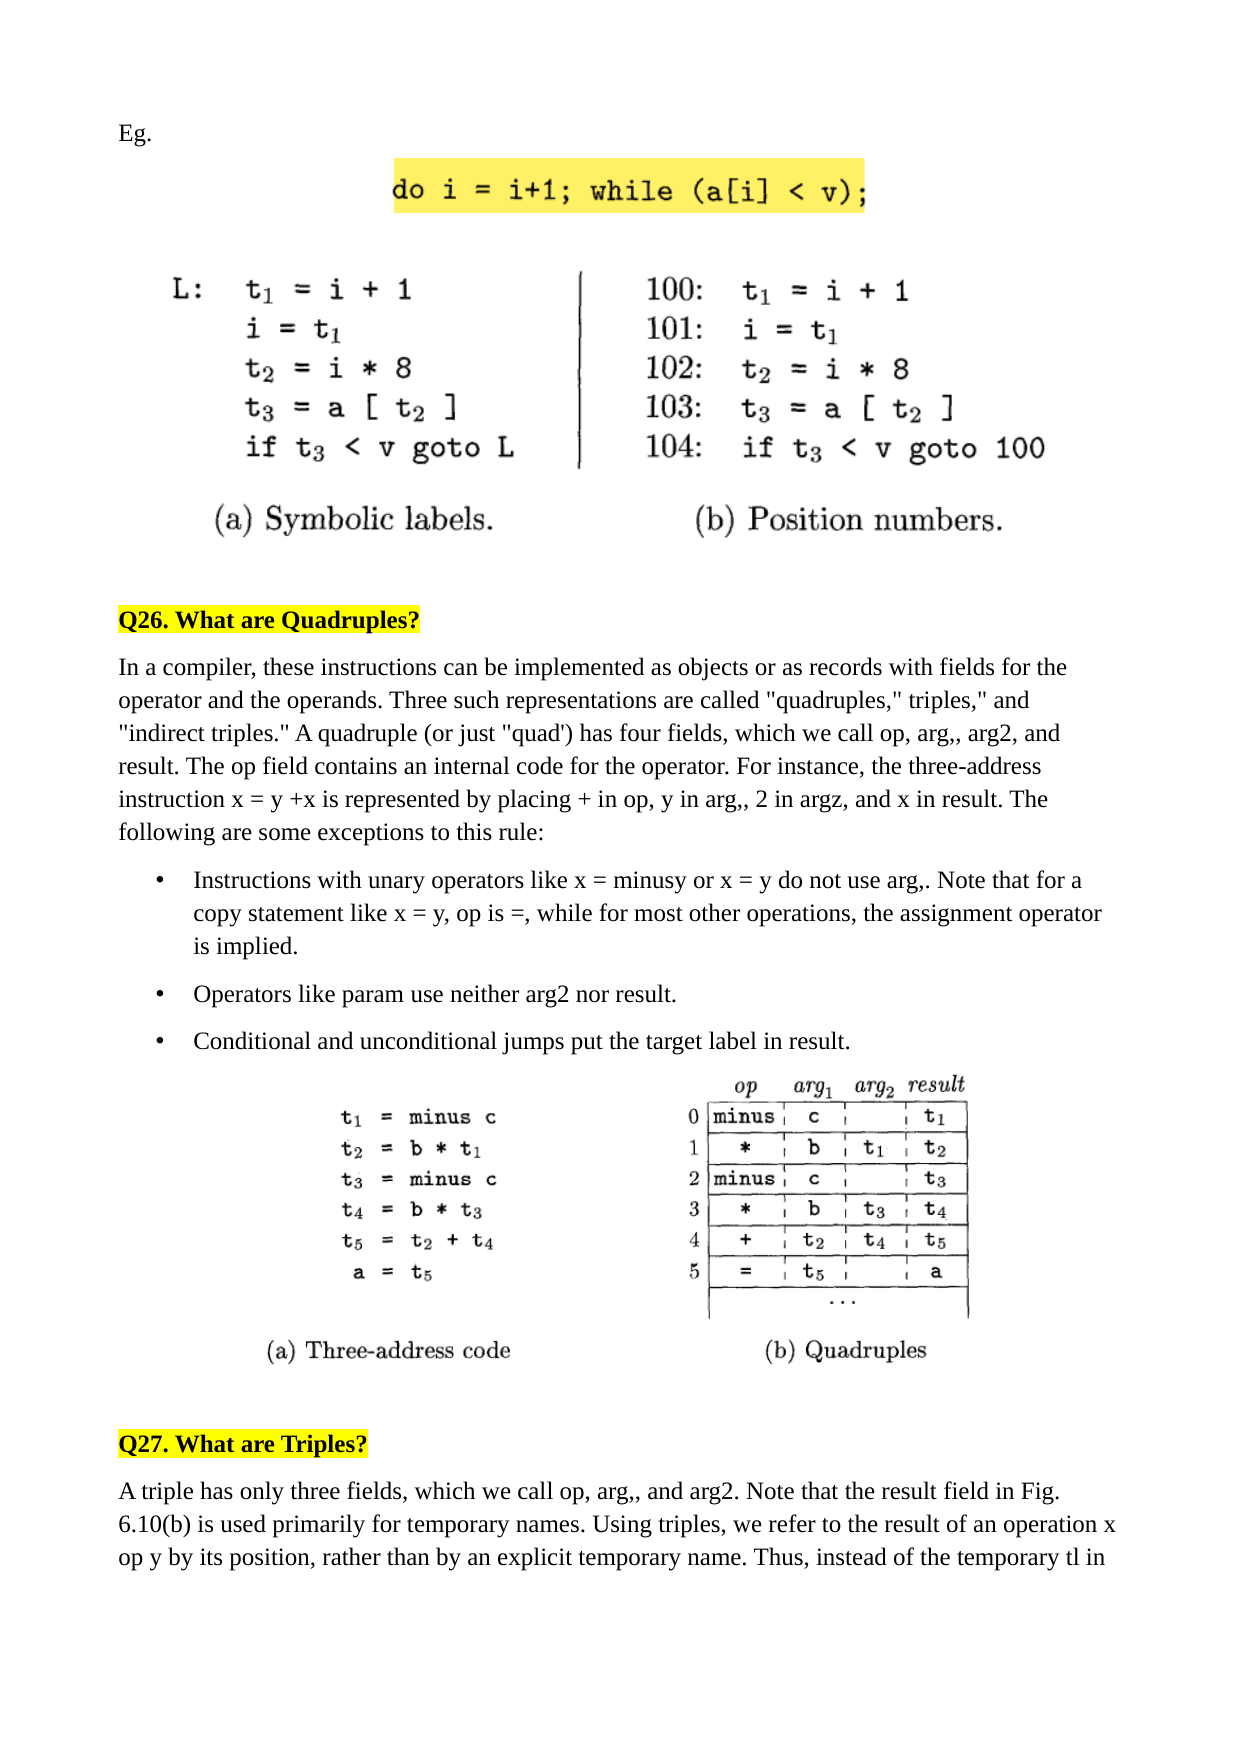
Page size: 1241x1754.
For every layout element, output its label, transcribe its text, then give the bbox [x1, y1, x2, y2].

picture [232, 1073, 1009, 1377]
list Conditional and unconditional jumps put the target label in result. [156, 1026, 1122, 1055]
list Instructions with unary operators like x = minusy or x = y do not use arg,. Note that for a copy statement like x = y, op is =, while for most other operations, the assignment operator is implied. [156, 865, 1122, 960]
picture [150, 241, 1090, 553]
picture [355, 158, 881, 226]
text Q26. What are Quadruples? [118, 605, 1122, 633]
text A triple has only three fields, which we call op, arg,, and arg2. Note that the result field in Fig. 6.10(b) is used primarily for temporary names. Using triples, we refer to the result of an operation x op y by its position, rather than by an explicit temporary name. Thus, instead of the temporary tl in [118, 1476, 1122, 1571]
text In a compiler, these instructions can be implemented as objects or as records with fields for the operator and the operands. Three such representations are called "quadruples," triples," and "indirect triples." A quadruple (or just "quad') has four fields, which we call op, arg,, arg2, and result. The op field contains an internal code for the operator. For instance, the three-address instruction x = y +x is represented by placing + in op, y in arg,, 2 in argz, and x in result. The following are some exceptions to this rule: [118, 652, 1122, 846]
list Operators like param use neither arg2 nor result. [156, 979, 1122, 1007]
text Q27. What are Triples? [118, 1429, 1122, 1458]
text Eg. [118, 118, 1122, 147]
